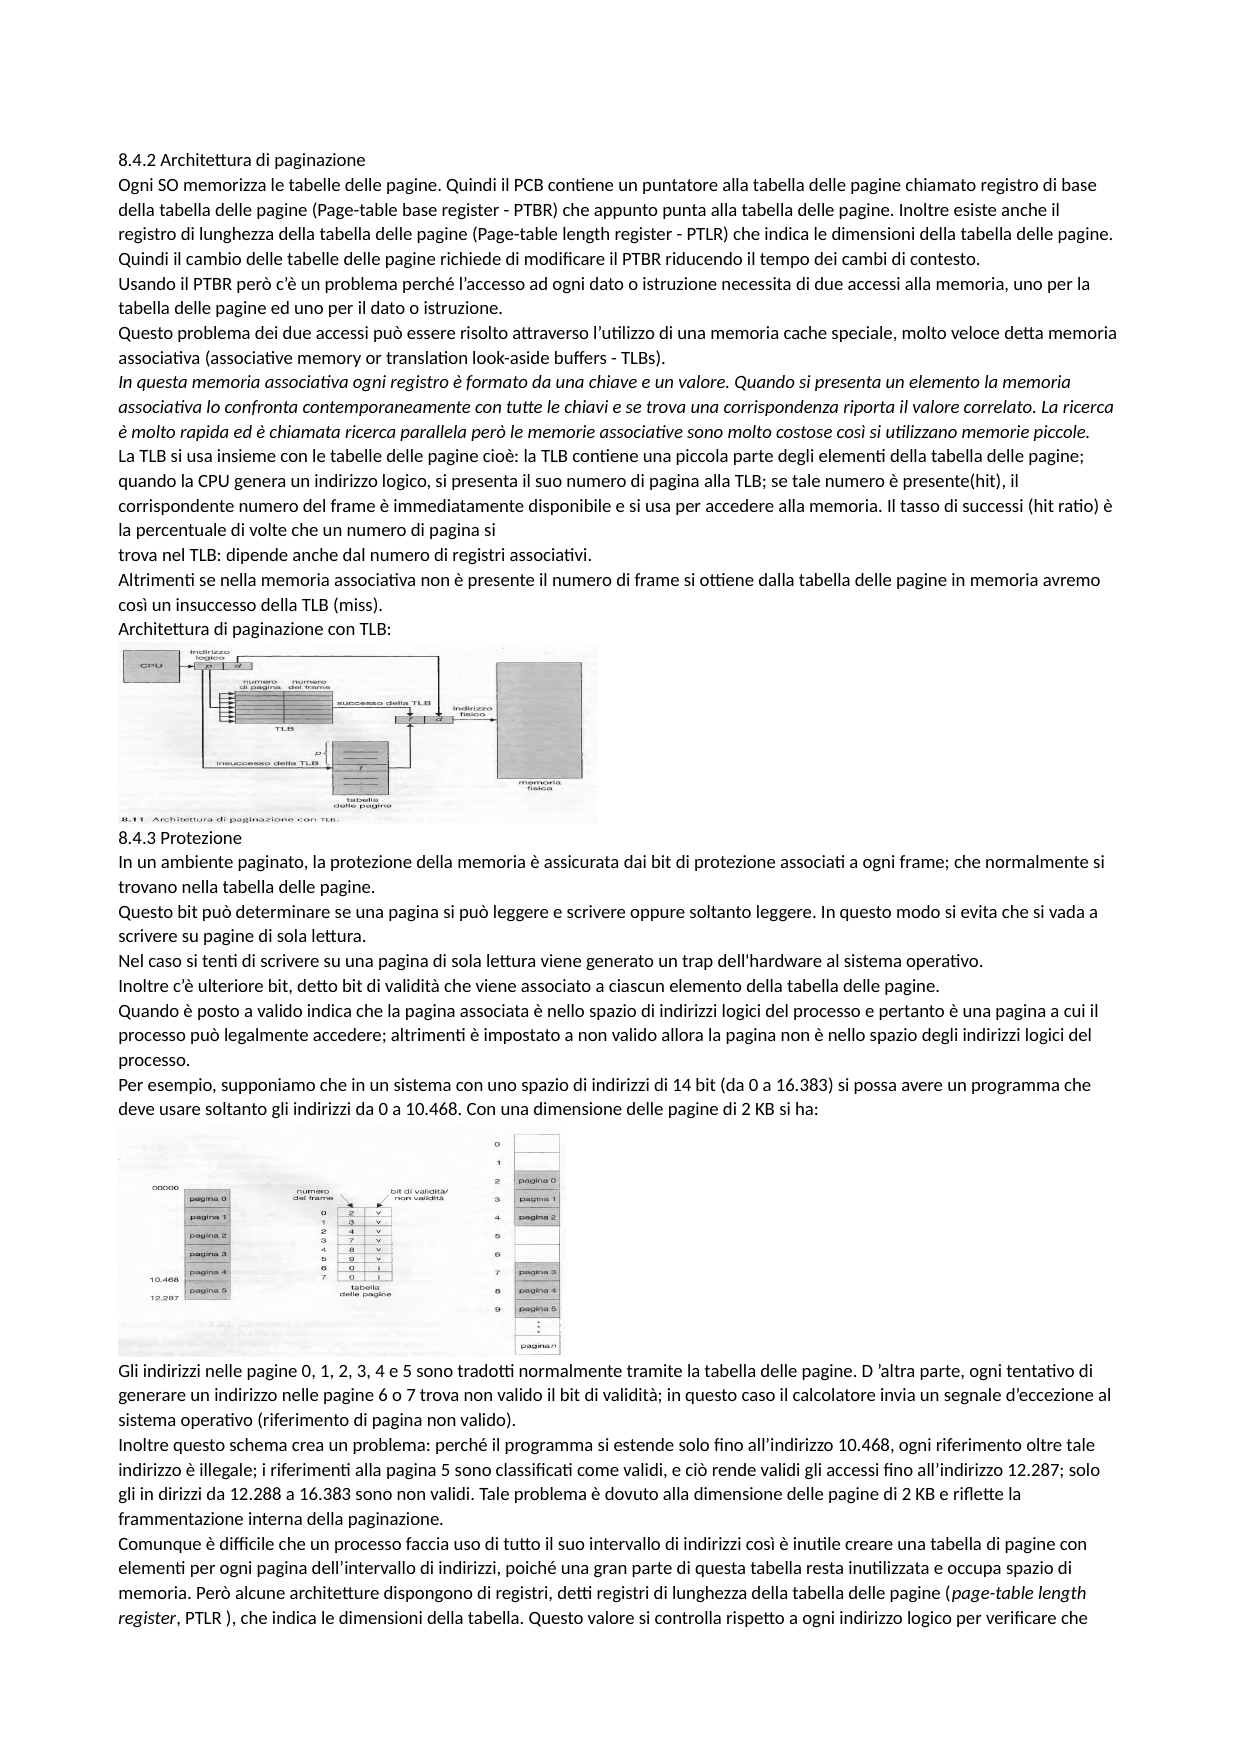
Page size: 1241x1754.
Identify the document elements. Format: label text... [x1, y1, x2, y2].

text Ogni SO memorizza le tabelle delle pagine. Quindi il PCB contiene un puntatore alla tabella delle pagine chiamato registro di base della tabella delle pagine (Page-table base register - PTBR) che appunto punta alla tabella delle pagine. Inoltre esiste anche il registro di lunghezza della tabella delle pagine (Page-table length register - PTLR) che indica le dimensioni della tabella delle pagine. [118, 173, 1122, 245]
text Quando è posto a valido indica che la pagina associata è nello spazio di indirizzi logici del processo e pertanto è una pagina a cui il processo può legalmente accedere; altrimenti è impostato a non valido allora la pagina non è nello spazio degli indirizzi logici del processo. [118, 999, 1122, 1071]
picture [118, 1122, 567, 1357]
text Architettura di paginazione con TLB: [118, 617, 1122, 640]
text Comunque è difficile che un processo faccia uso di tutto il suo intervallo di indirizzi così è inutile creare una tabella di pagine con elementi per ogni pagina dell’intervallo di indirizzi, poiché una gran parte di questa tabella resta inutilizzata e occupa spazio di memoria. Però alcune architetture dispongono di registri, detti registri di lunghezza della tabella delle pagine (page-table length register, PTLR ), che indica le dimensioni della tabella. Questo valore si controlla rispetto a ogni indirizzo logico per verificare che [118, 1532, 1122, 1629]
text Gli indirizzi nelle pagine 0, 1, 2, 3, 4 e 5 sono tradotti normalmente tramite la tabella delle pagine. D ’altra parte, ogni tentativo di generare un indirizzo nelle pagine 6 o 7 trova non valido il bit di validità; in questo caso il calcolatore invia un segnale d’eccezione al sistema operativo (riferimento di pagina non valido). [118, 1359, 1122, 1431]
text Nel caso si tenti di scrivere su una pagina di sola lettura viene generato un trap dell'hardware al sistema operativo. [118, 949, 1122, 972]
text 8.4.2 Architettura di paginazione [118, 148, 1122, 171]
text Altrimenti se nella memoria associativa non è presente il numero di frame si ottiene dalla tabella delle pagine in memoria avremo così un insuccesso della TLB (miss). [118, 568, 1122, 616]
text Inoltre c’è ulteriore bit, detto bit di validità che viene associato a ciascun elemento della tabella delle pagine. [118, 974, 1122, 997]
text Questo bit può determinare se una pagina si può leggere e scrivere oppure soltanto leggere. In questo modo si evita che si vada a scrivere su pagine di sola lettura. [118, 900, 1122, 948]
text Questo problema dei due accessi può essere risolto attraverso l’utilizzo di una memoria cache speciale, molto veloce detta memoria associativa (associative memory or translation look-aside buffers - TLBs). [118, 321, 1122, 369]
picture [118, 642, 599, 824]
text Per esempio, supponiamo che in un sistema con uno spazio di indirizzi di 14 bit (da 0 a 16.383) si possa avere un programma che deve usare soltanto gli indirizzi da 0 a 10.468. Con una dimensione delle pagine di 2 KB si ha: [118, 1073, 1122, 1120]
text La TLB si usa insieme con le tabelle delle pagine cioè: la TLB contiene una piccola parte degli elementi della tabella delle pagine; quando la CPU genera un indirizzo logico, si presenta il suo numero di pagina alla TLB; se tale numero è presente(hit), il corrispondente numero del frame è immediatamente disponibile e si usa per accedere alla memoria. Il tasso di successi (hit ratio) è la percentuale di volte che un numero di pagina si [118, 444, 1122, 542]
text 8.4.3 Protezione [118, 826, 1122, 849]
text In un ambiente paginato, la protezione della memoria è assicurata dai bit di protezione associati a ogni frame; che normalmente si trovano nella tabella delle pagine. [118, 851, 1122, 898]
text Usando il PTBR però c’è un problema perché l’accesso ad ogni dato o istruzione necessita di due accessi alla memoria, uno per la tabella delle pagine ed uno per il dato o istruzione. [118, 272, 1122, 319]
text In questa memoria associativa ogni registro è formato da una chiave e un valore. Quando si presenta un elemento la memoria associativa lo confronta contemporaneamente con tutte le chiavi e se trova una corrispondenza riporta il valore correlato. La ricerca è molto rapida ed è chiamata ricerca parallela però le memorie associative sono molto costose così si utilizzano memorie piccole. [118, 371, 1122, 443]
text trova nel TLB: dipende anche dal numero di registri associativi. [118, 543, 1122, 566]
text Inoltre questo schema crea un problema: perché il programma si estende solo fino all’indirizzo 10.468, ogni riferimento oltre tale indirizzo è illegale; i riferimenti alla pagina 5 sono classificati come validi, e ciò rende validi gli accessi fino all’indirizzo 12.287; solo gli in dirizzi da 12.288 a 16.383 sono non validi. Tale problema è dovuto alla dimensione delle pagine di 2 KB e riflette la frammentazione interna della paginazione. [118, 1433, 1122, 1530]
text Quindi il cambio delle tabelle delle pagine richiede di modificare il PTBR riducendo il tempo dei cambi di contesto. [118, 247, 1122, 270]
